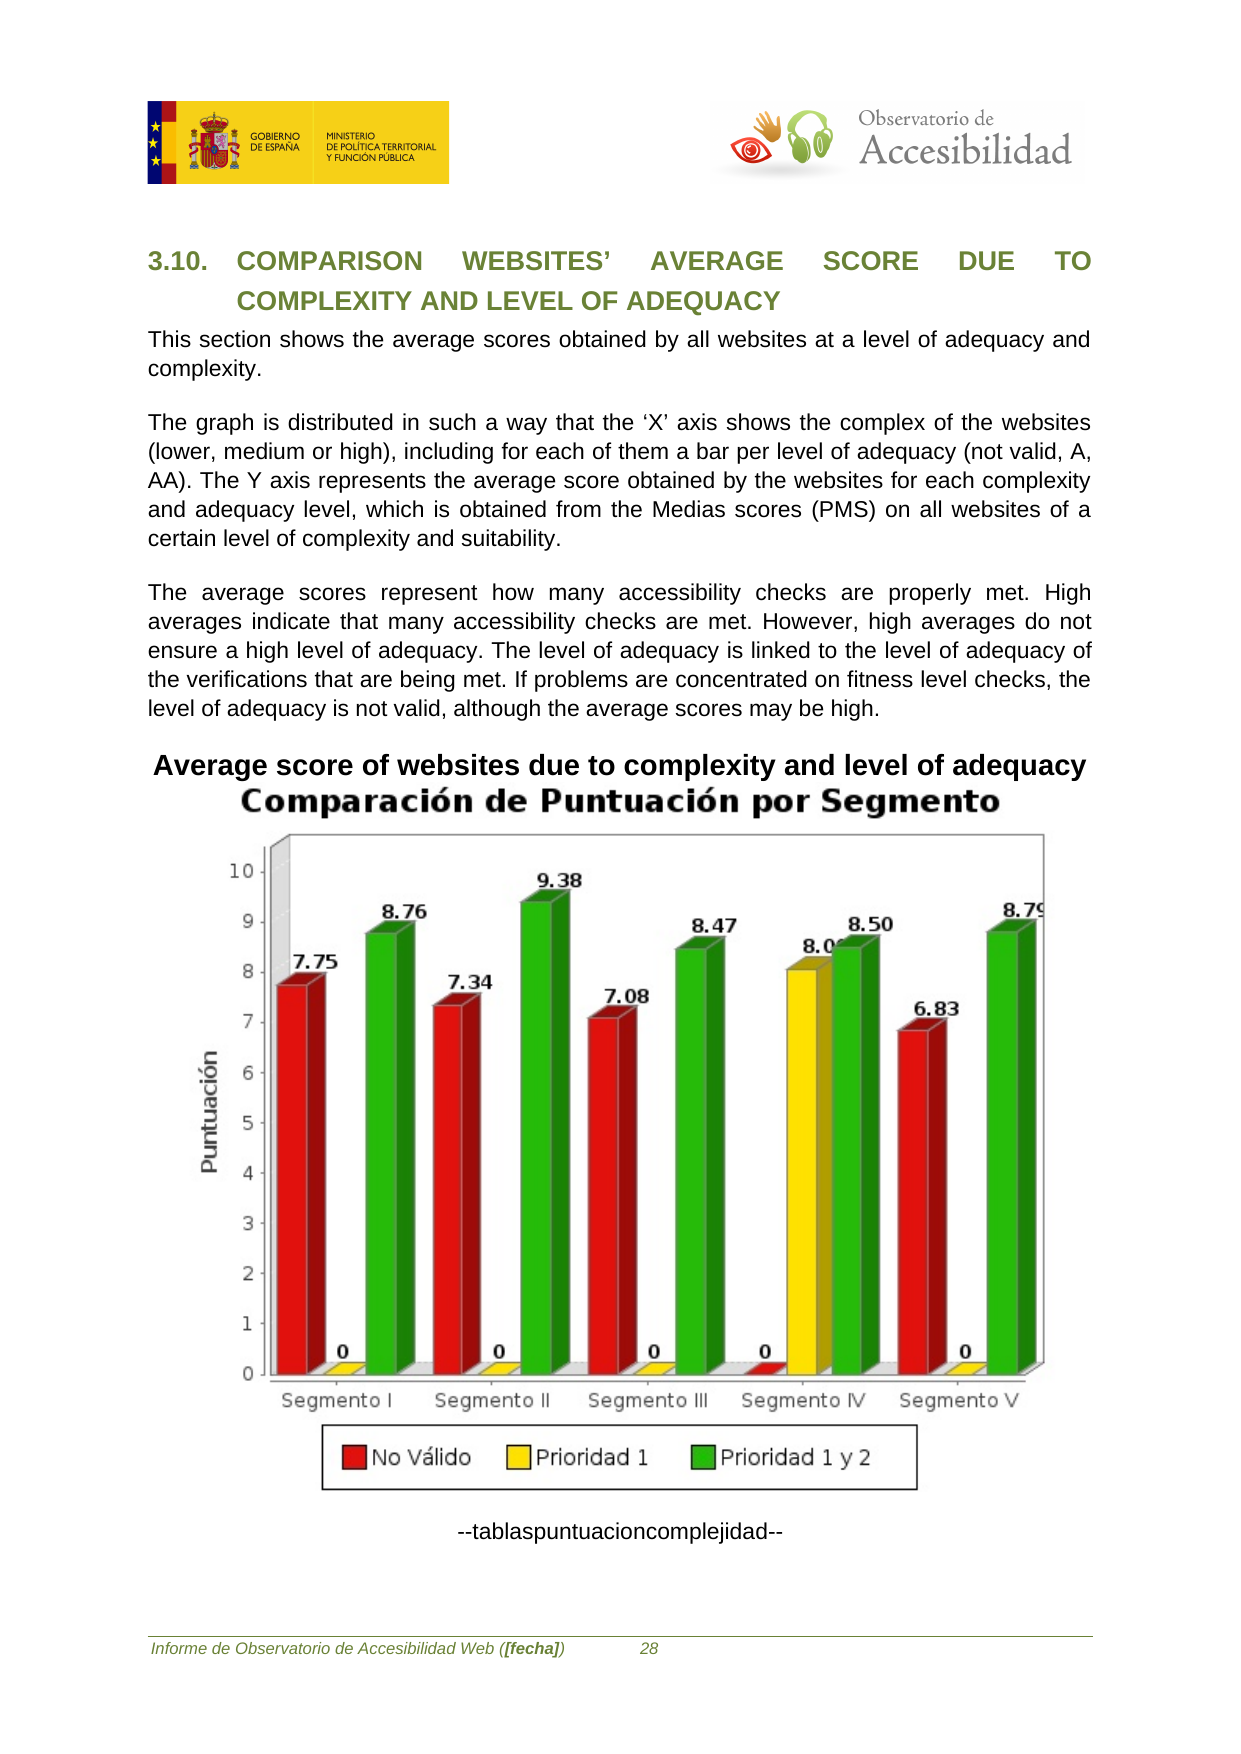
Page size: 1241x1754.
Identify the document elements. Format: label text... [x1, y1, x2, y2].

text This section shows the average scores obtained by all websites at a level of adequacy and complexity. [148, 326, 1092, 381]
subtitle comparison websites’ average score due to complexity and level of adequacy [148, 245, 1092, 317]
picture [178, 782, 1062, 1492]
picture [147, 101, 450, 184]
text --tablaspuntuacioncomplejidad-- [148, 1518, 1092, 1544]
text The average scores represent how many accessibility checks are properly met. High averages indicate that many accessibility checks are met. However, high averages do not ensure a high level of adequacy. The level of adequacy is linked to the level of adequacy of the verifications that are being met. If problems are concentrated on fitness level checks, the level of adequacy is not valid, although the average scores may be high. [148, 579, 1092, 721]
picture [710, 101, 1086, 184]
text The graph is distributed in such a way that the ‘X’ axis shows the complex of the websites (lower, medium or high), including for each of them a bar per level of adequacy (not valid, A, AA). The Y axis represents the average score obtained by the websites for each complexity and adequacy level, which is obtained from the Medias scores (PMS) on all websites of a certain level of complexity and suitability. [148, 409, 1092, 551]
text Average score of websites due to complexity and level of adequacy [148, 748, 1092, 782]
